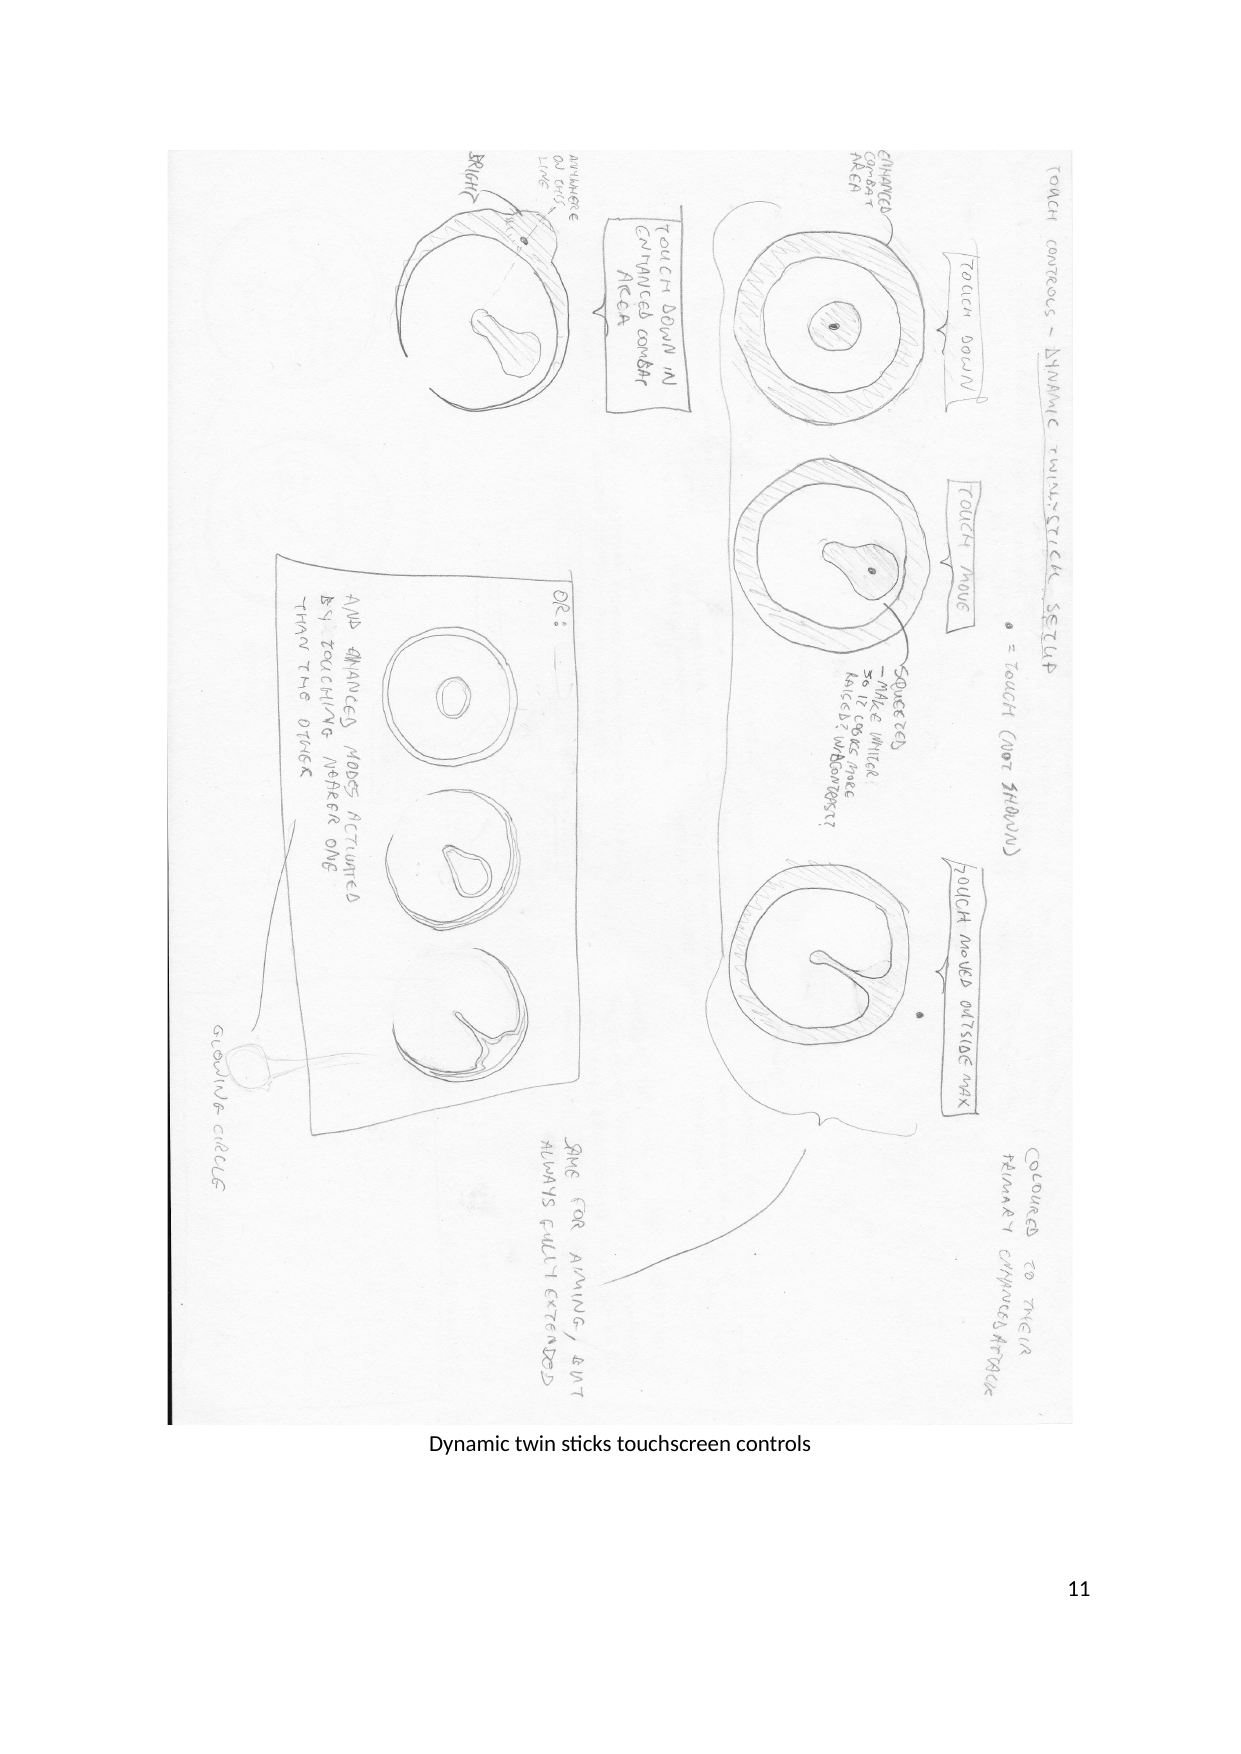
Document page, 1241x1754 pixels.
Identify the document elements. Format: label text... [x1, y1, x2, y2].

text Dynamic twin sticks touchscreen controls [150, 150, 1090, 1457]
picture [167, 150, 1073, 1425]
